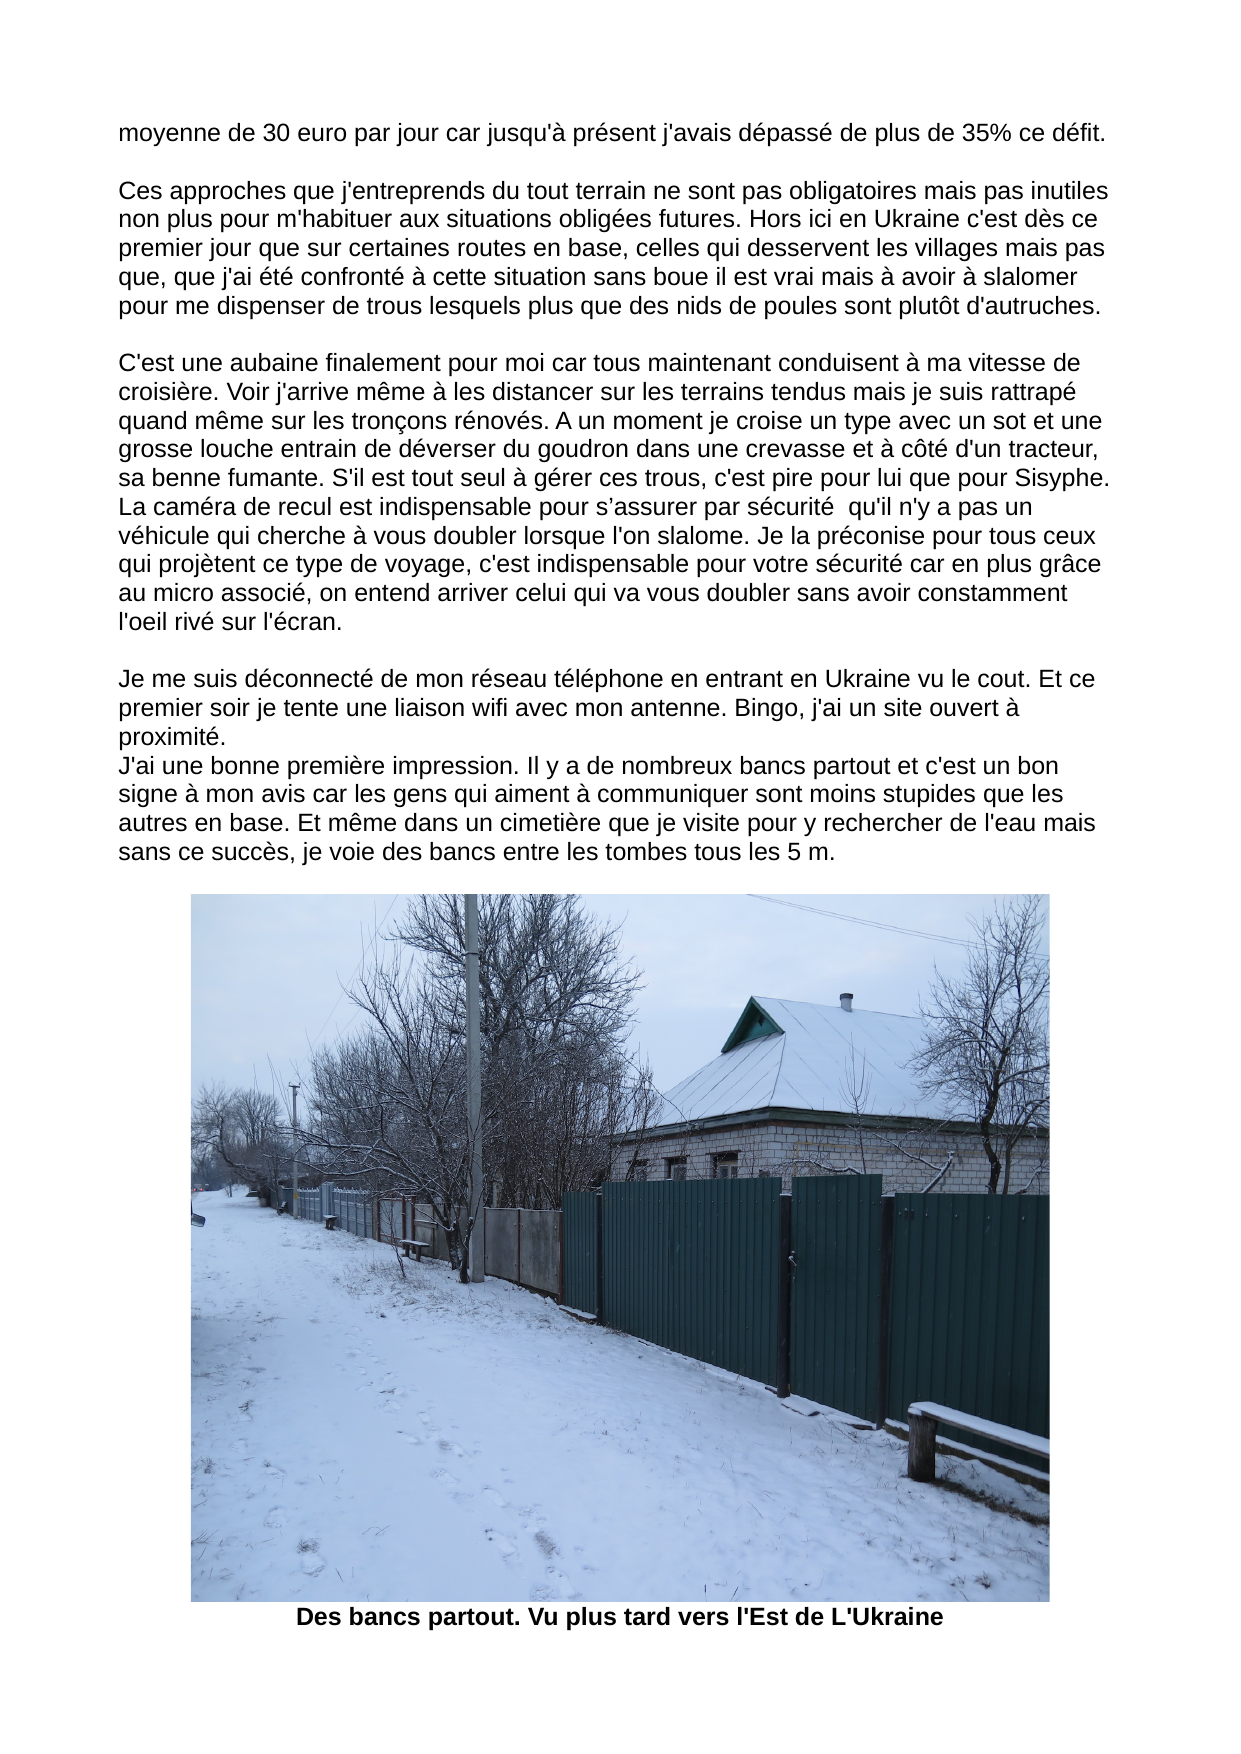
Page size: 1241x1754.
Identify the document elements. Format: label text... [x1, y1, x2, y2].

text moyenne de 30 euro par jour car jusqu'à présent j'avais dépassé de plus de 35% ce défit. [118, 118, 1122, 147]
text La caméra de recul est indispensable pour s’assurer par sécurité qu'il n'y a pas un véhicule qui cherche à vous doubler lorsque l'on slalome. Je la préconise pour tous ceux qui projètent ce type de voyage, c'est indispensable pour votre sécurité car en plus grâce au micro associé, on entend arriver celui qui va vous doubler sans avoir constamment l'oeil rivé sur l'écran. Je me suis déconnecté de mon réseau téléphone en entrant en Ukraine vu le cout. Et ce premier soir je tente une liaison wifi avec mon antenne. Bingo, j'ai un site ouvert à proximité. [118, 492, 1122, 751]
text Ces approches que j'entreprends du tout terrain ne sont pas obligatoires mais pas inutiles non plus pour m'habituer aux situations obligées futures. Hors ici en Ukraine c'est dès ce premier jour que sur certaines routes en base, celles qui desservent les villages mais pas que, que j'ai été confronté à cette situation sans boue il est vrai mais à avoir à slalomer pour me dispenser de trous lesquels plus que des nids de poules sont plutôt d'autruches. [118, 176, 1122, 319]
text Des bancs partout. Vu plus tard vers l'Est de L'Ukraine [118, 894, 1122, 1630]
text J'ai une bonne première impression. Il y a de nombreux bancs partout et c'est un bon signe à mon avis car les gens qui aiment à communiquer sont moins stupides que les autres en base. Et même dans un cimetière que je visite pour y rechercher de l'eau mais sans ce succès, je voie des bancs entre les tombes tous les 5 m. [118, 751, 1122, 866]
picture [190, 894, 1050, 1602]
text C'est une aubaine finalement pour moi car tous maintenant conduisent à ma vitesse de croisière. Voir j'arrive même à les distancer sur les terrains tendus mais je suis rattrapé quand même sur les tronçons rénovés. A un moment je croise un type avec un sot et une grosse louche entrain de déverser du goudron dans une crevasse et à côté d'un tracteur, sa benne fumante. S'il est tout seul à gérer ces trous, c'est pire pour lui que pour Sisyphe. [118, 348, 1122, 492]
